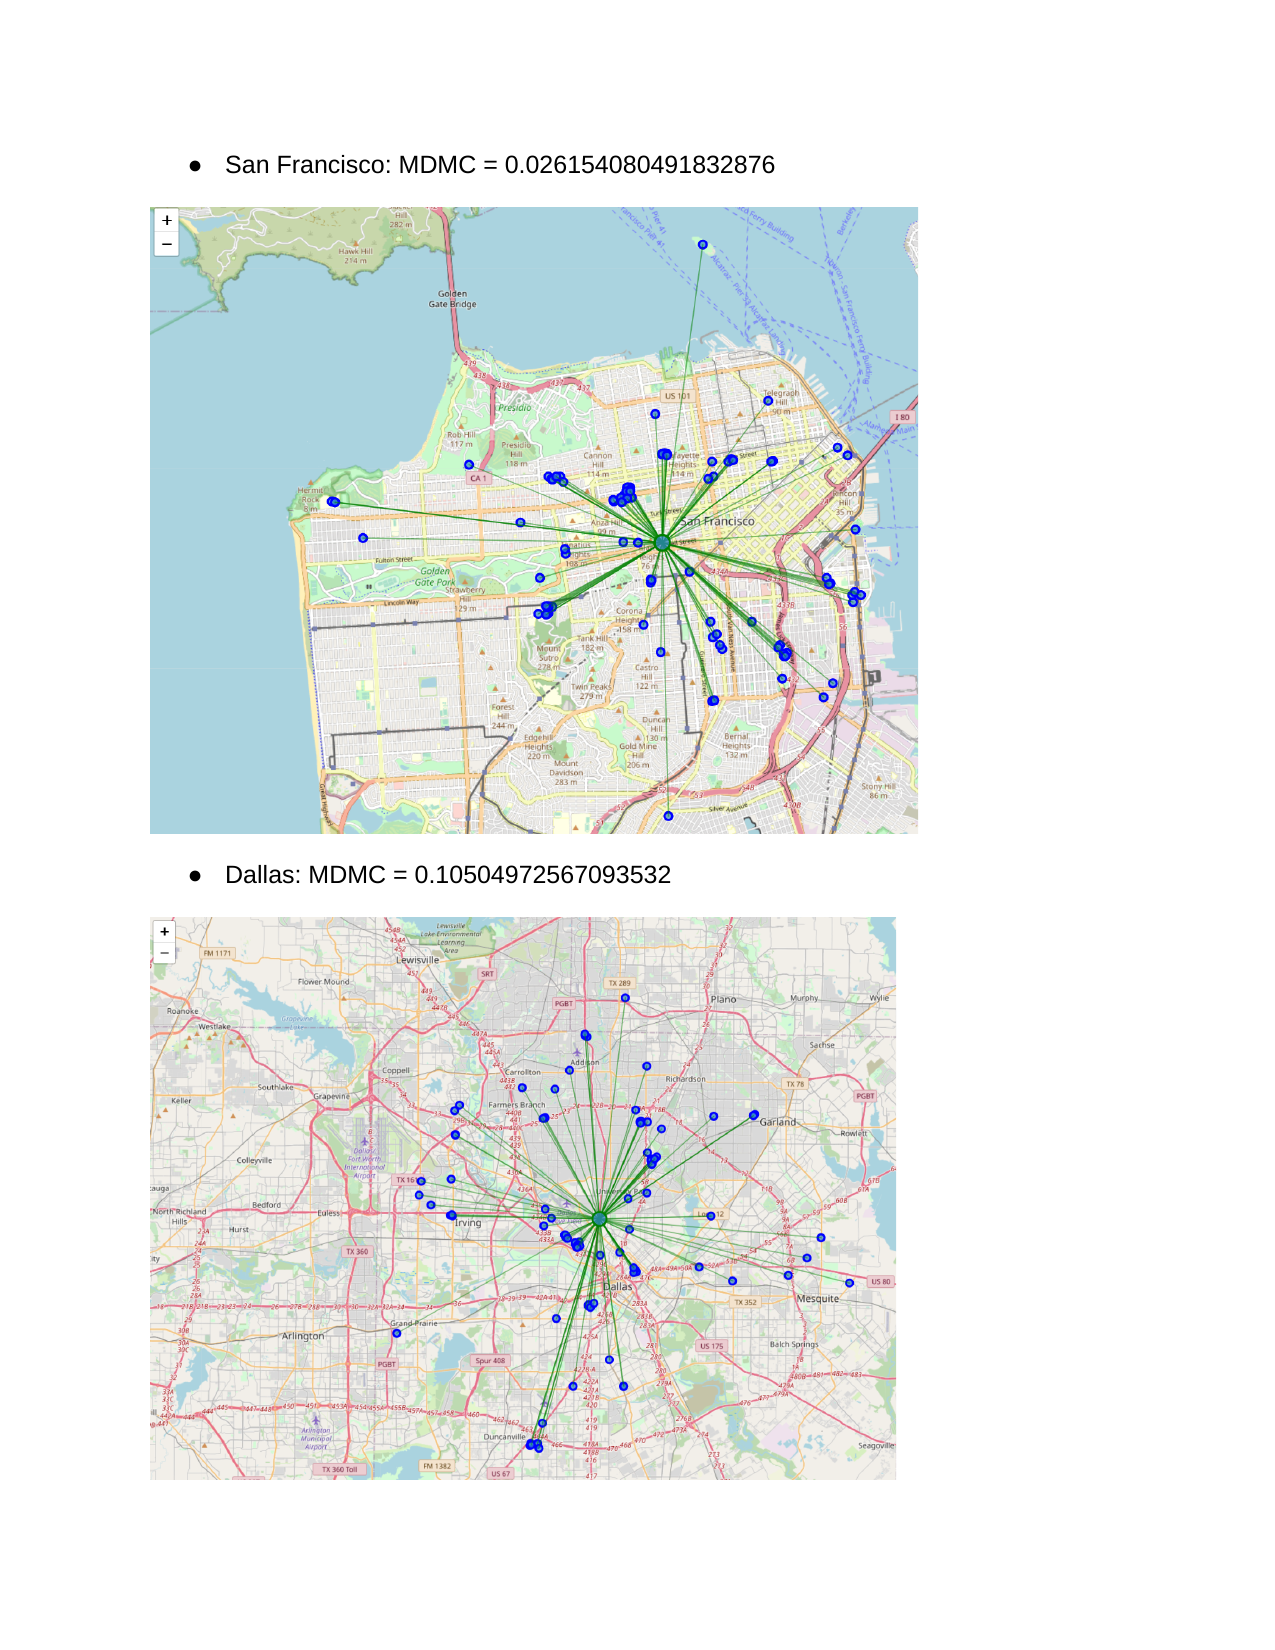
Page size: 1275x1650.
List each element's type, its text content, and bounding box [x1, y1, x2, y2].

list San Francisco: MDMC = 0.026154080491832876 [187, 150, 1125, 179]
picture [150, 207, 919, 834]
list Dallas: MDMC = 0.10504972567093532 [187, 860, 1125, 889]
picture [150, 917, 897, 1480]
